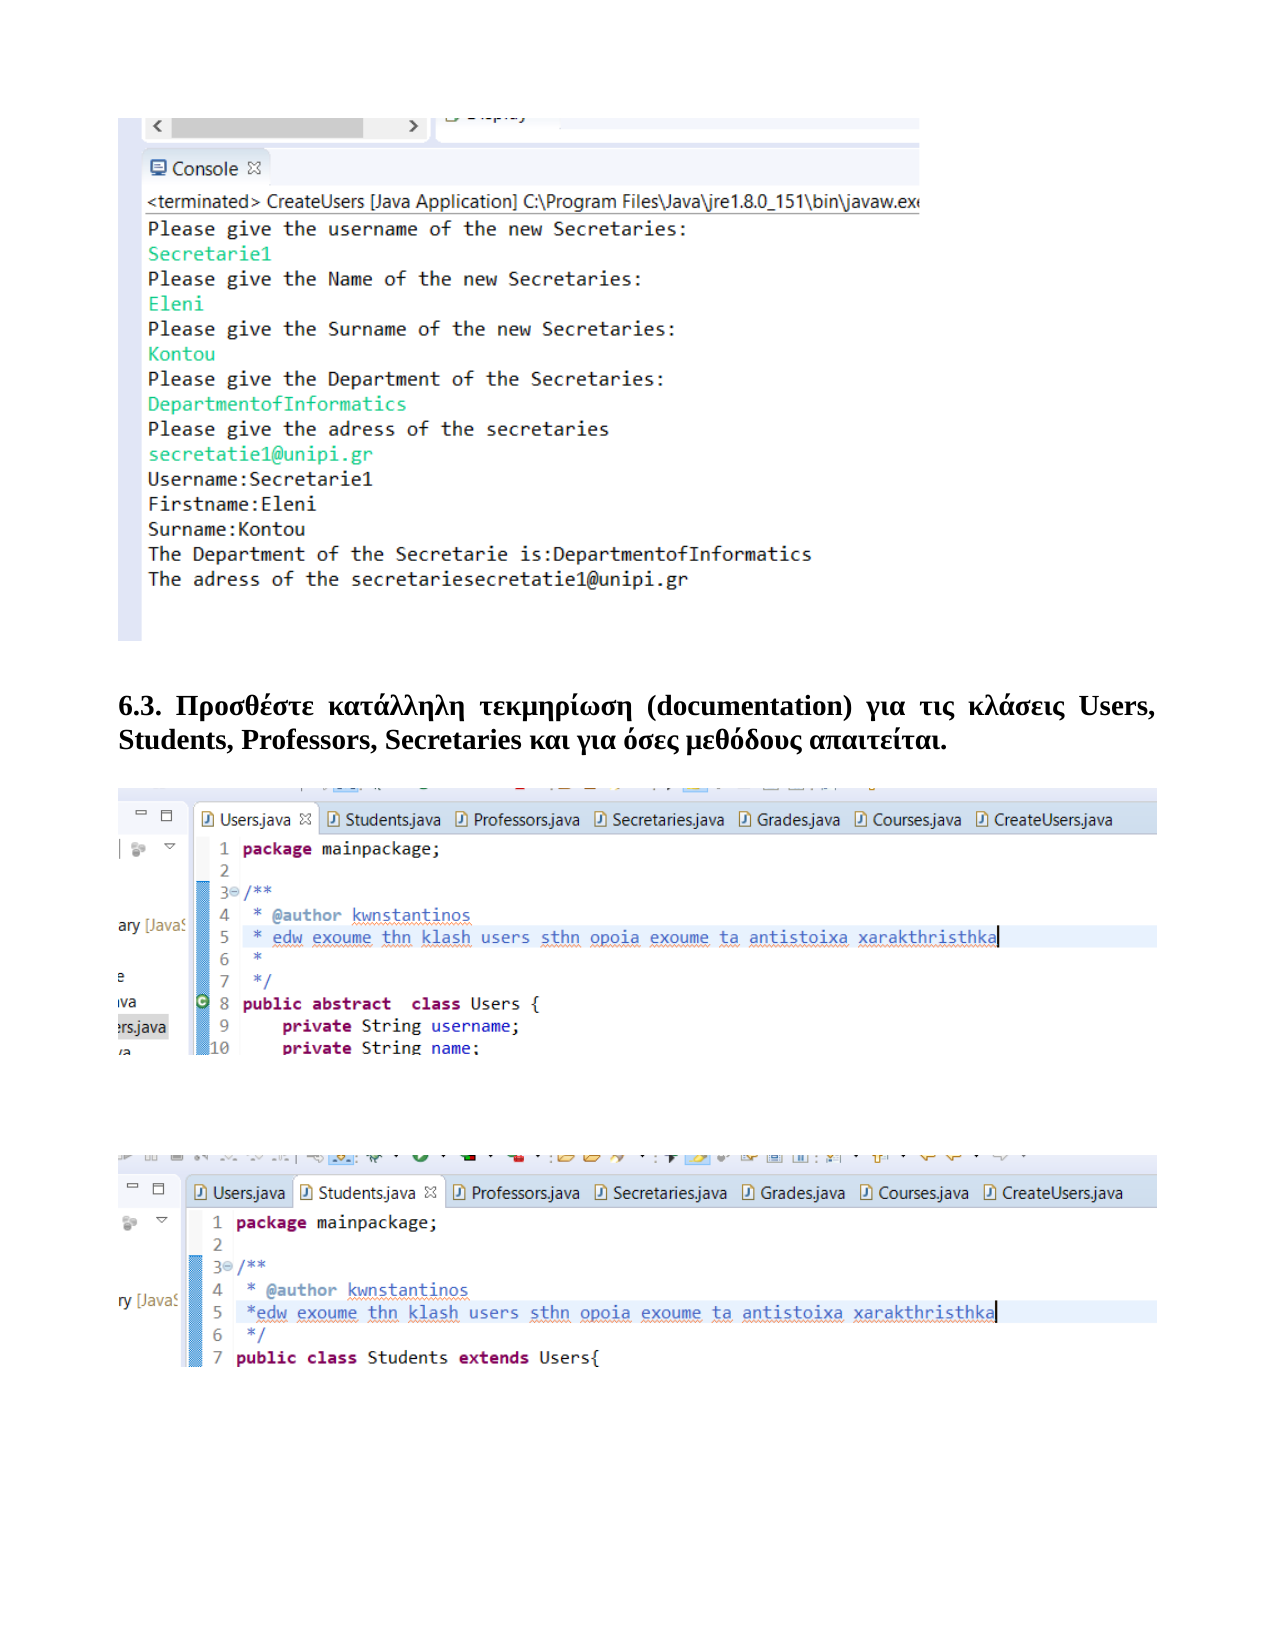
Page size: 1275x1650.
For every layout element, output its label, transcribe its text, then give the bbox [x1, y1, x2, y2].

picture [118, 118, 920, 641]
picture [118, 788, 1157, 1055]
text 6.3. Προσθέστε κατάλληλη τεκμηρίωση (documentation) για τις κλάσεις Users, Students, Professors, Secretaries και για όσες μεθόδους απαιτείται. [118, 688, 1157, 755]
picture [118, 1155, 1157, 1367]
